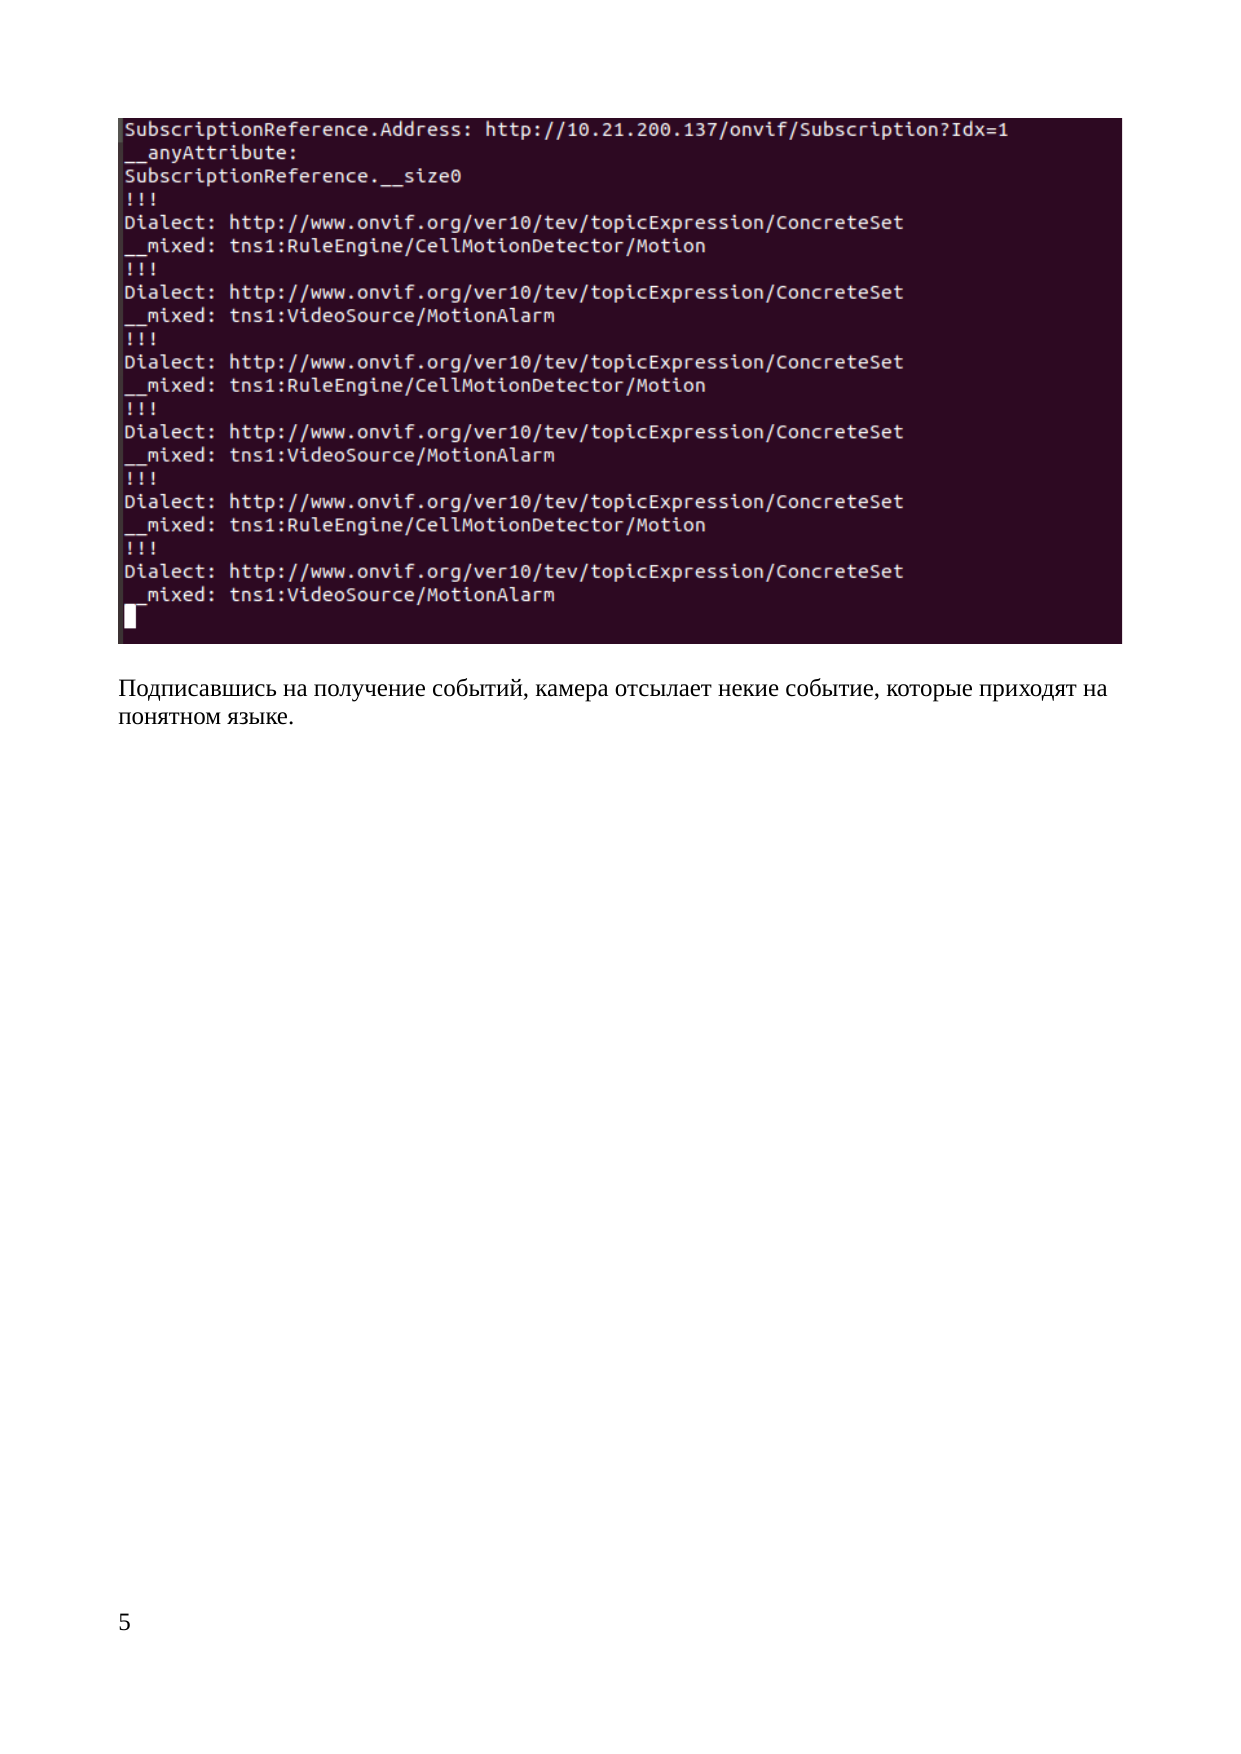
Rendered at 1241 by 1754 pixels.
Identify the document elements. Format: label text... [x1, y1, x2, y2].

picture [118, 118, 1123, 644]
text Подписавшись на получение событий, камера отсылает некие событие, которые приходят на понятном языке. [118, 673, 1122, 730]
